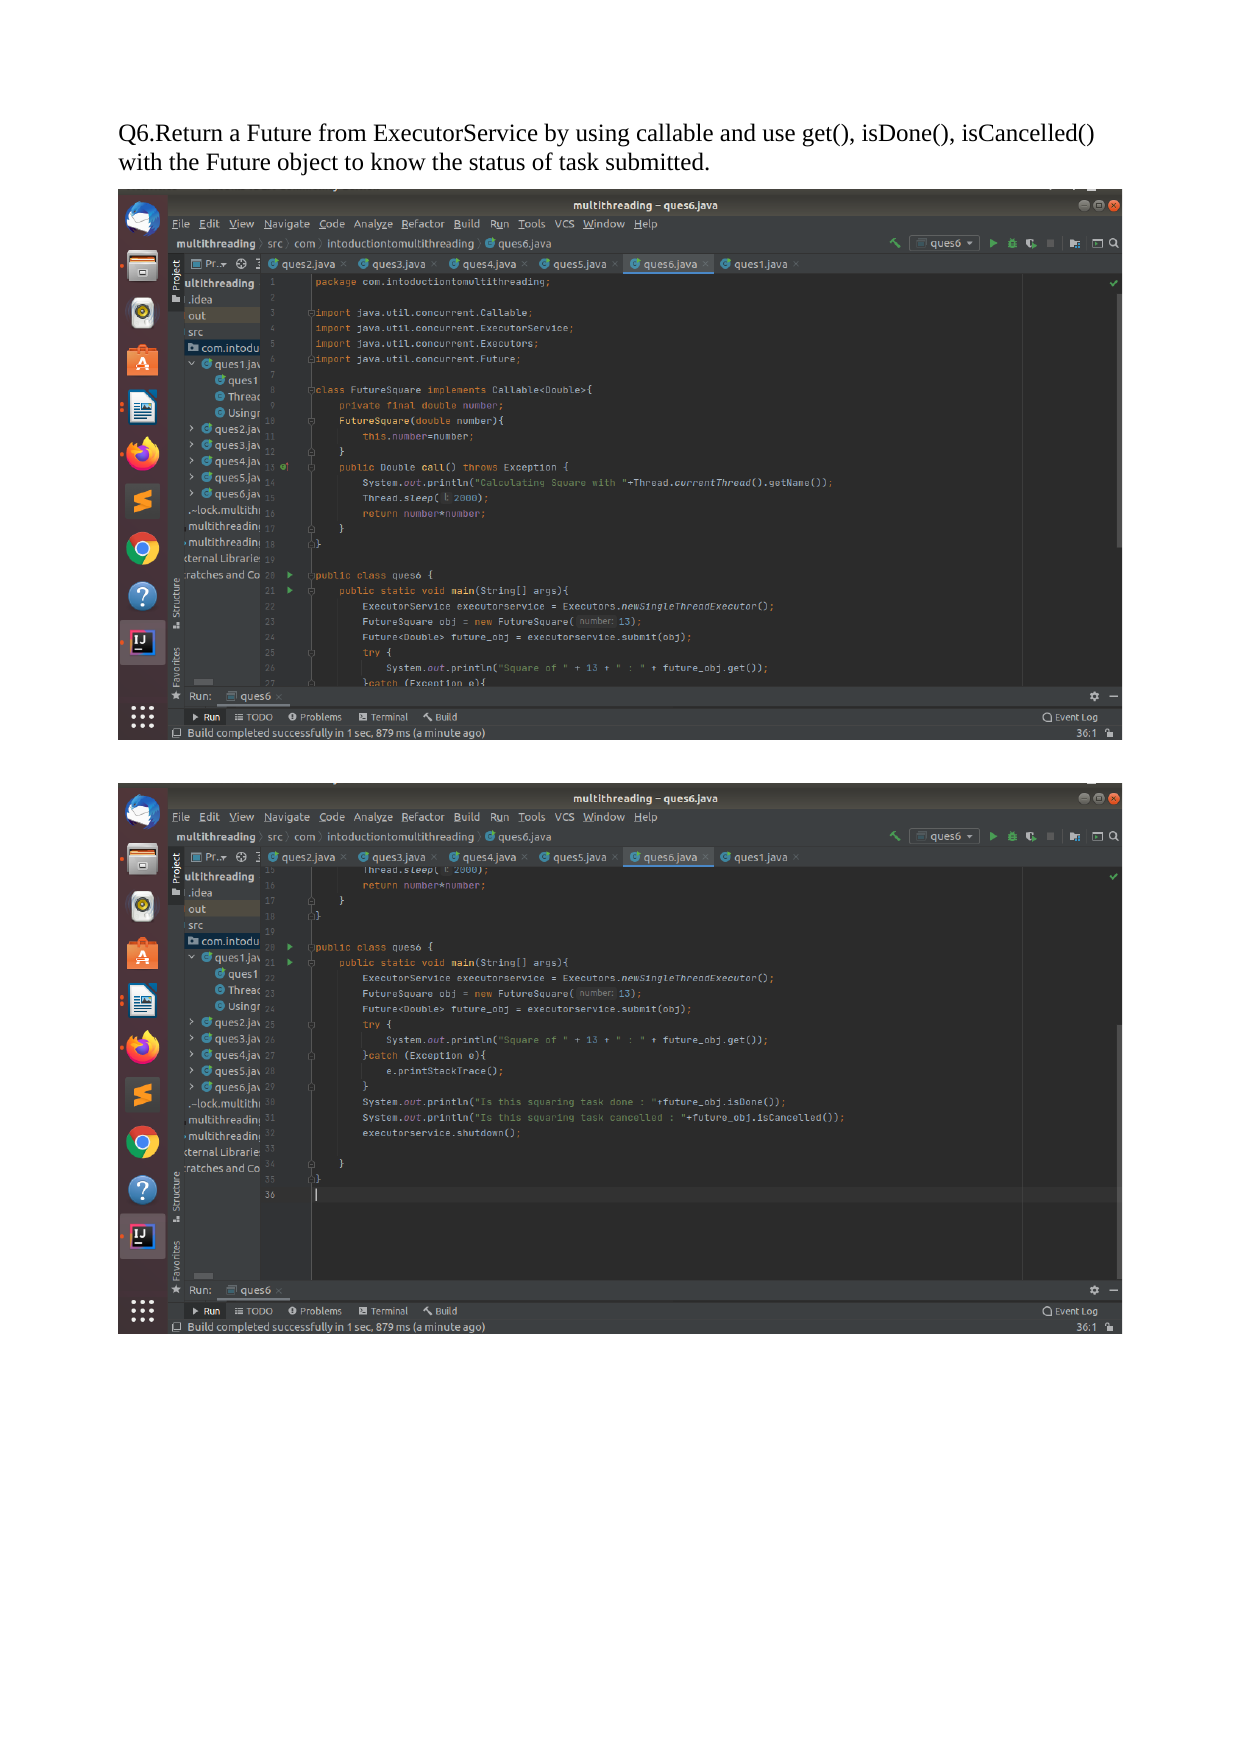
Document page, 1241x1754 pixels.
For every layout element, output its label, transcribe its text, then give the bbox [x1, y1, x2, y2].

picture [118, 783, 1123, 1334]
text Q6.Return a Future from ExecutorService by using callable and use get(), isDone(), isCancelled() with the Future object to know the status of task submitted. [118, 118, 1122, 176]
picture [118, 189, 1123, 740]
